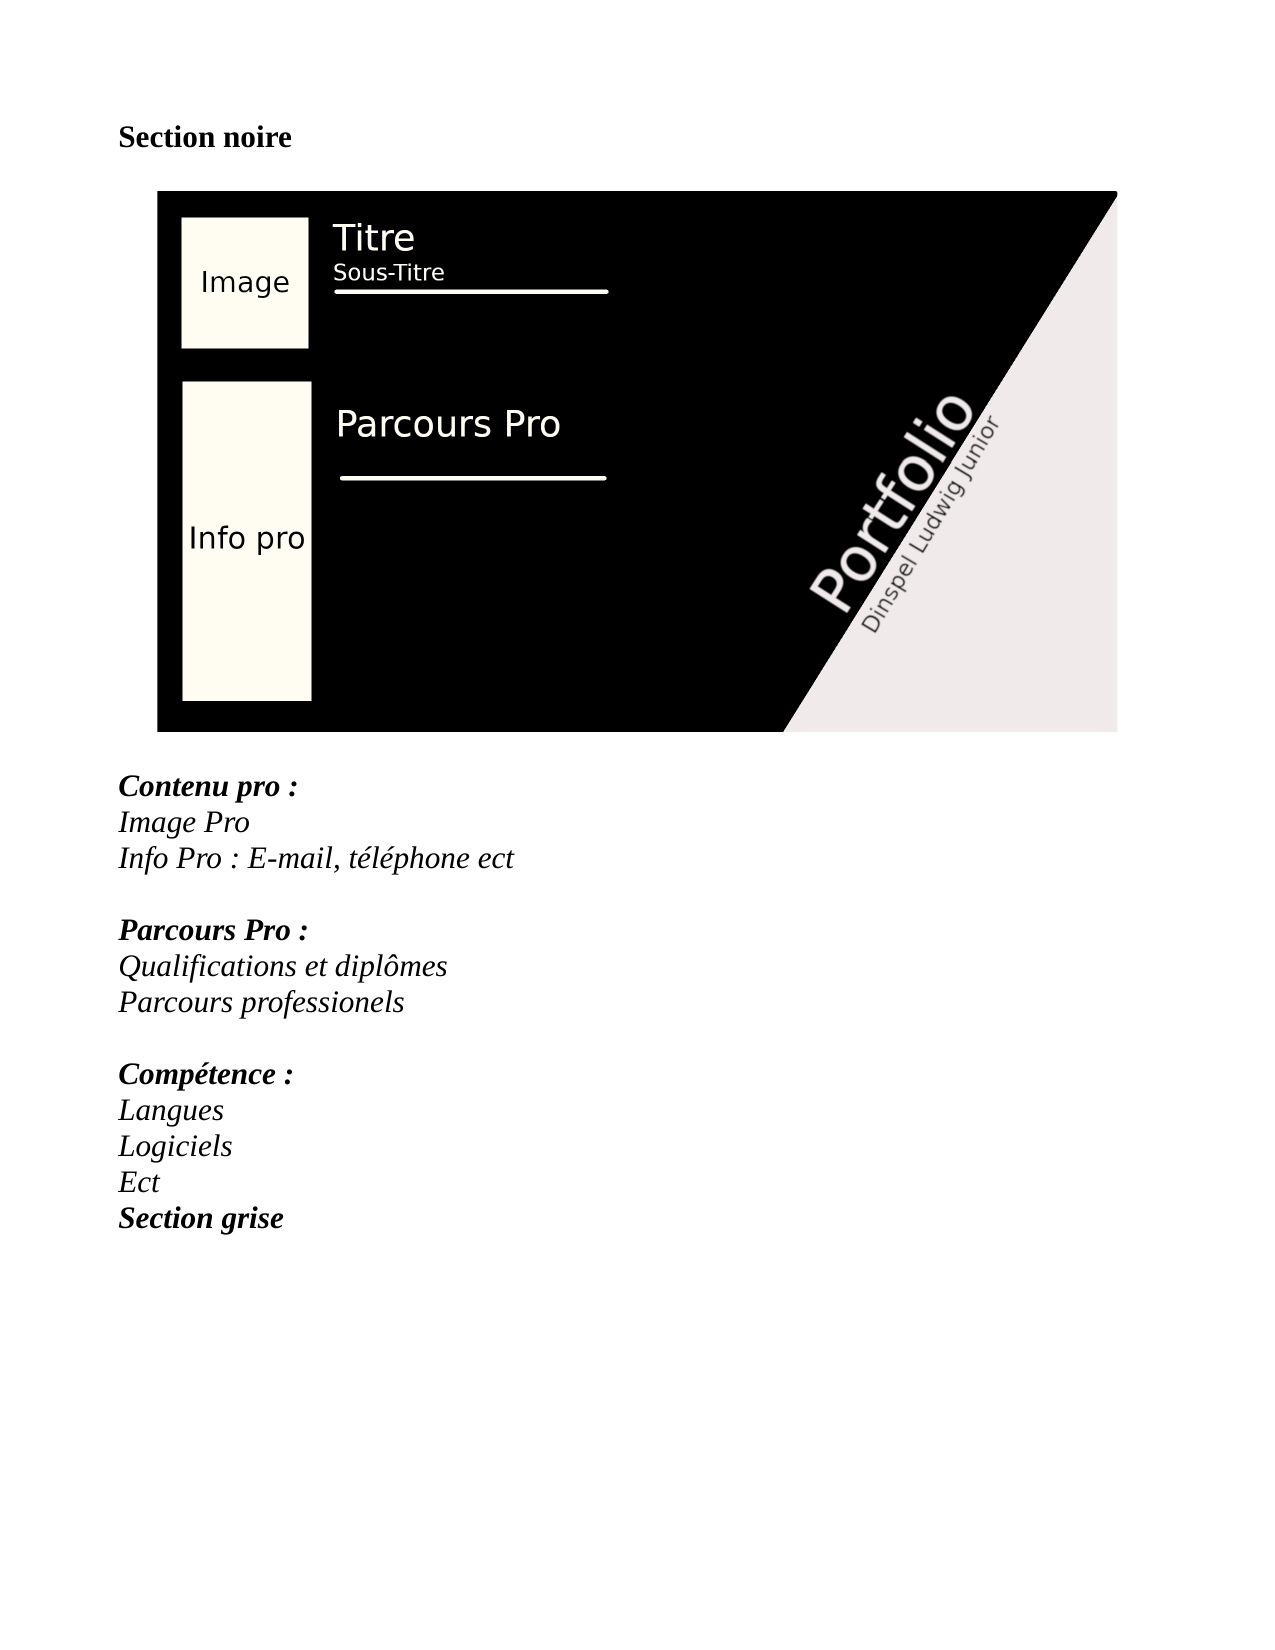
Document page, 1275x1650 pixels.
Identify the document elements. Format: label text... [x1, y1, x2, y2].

text Logiciels [118, 1127, 1157, 1163]
text Section noire [118, 118, 1157, 154]
text Section grise [118, 1199, 1157, 1235]
text Parcours Pro : [118, 911, 1157, 947]
picture [157, 191, 1118, 732]
text Qualifications et diplômes [118, 947, 1157, 983]
text Contenu pro : [118, 768, 1157, 804]
text Ect [118, 1163, 1157, 1199]
text Compétence : [118, 1055, 1157, 1091]
text Image Pro [118, 804, 1157, 839]
text Info Pro : E-mail, téléphone ect [118, 839, 1157, 876]
text Parcours professionels [118, 983, 1157, 1019]
text Langues [118, 1091, 1157, 1127]
